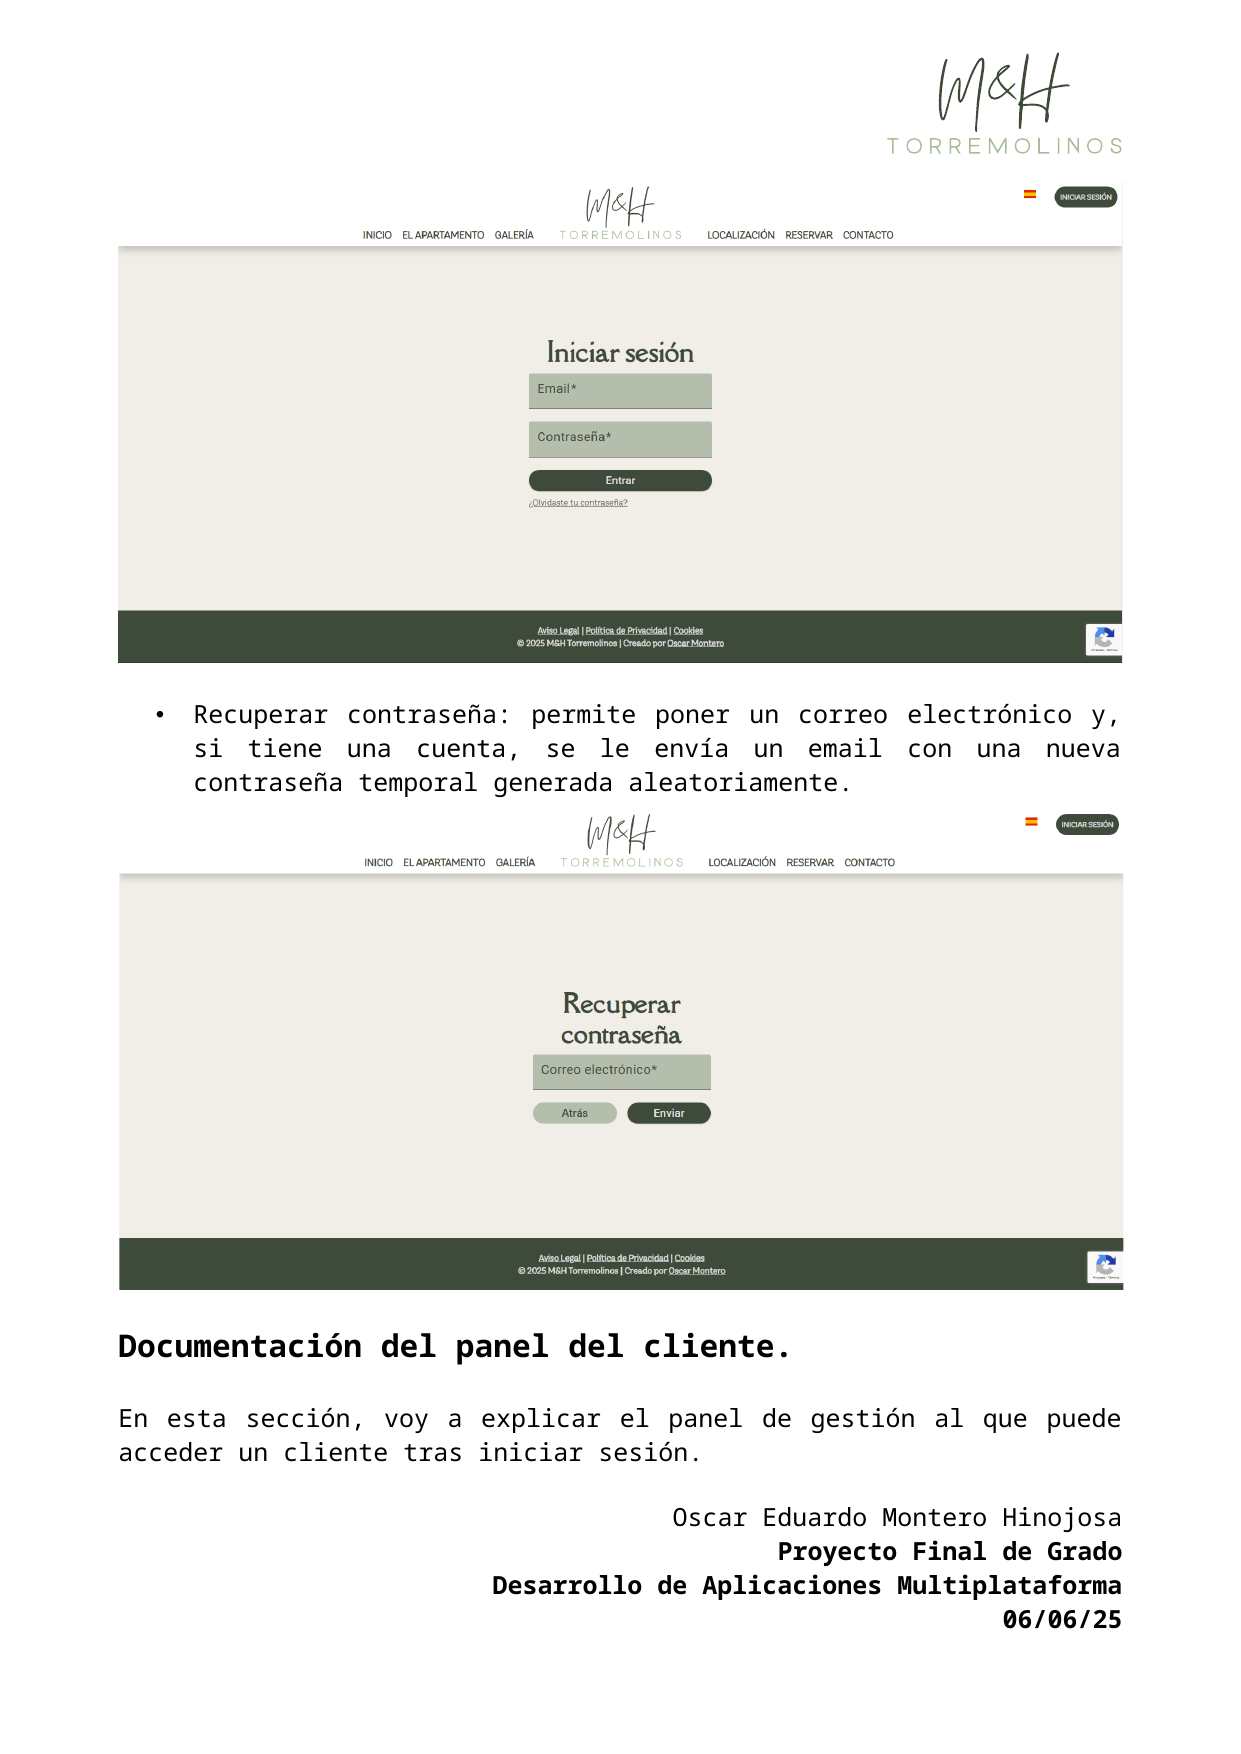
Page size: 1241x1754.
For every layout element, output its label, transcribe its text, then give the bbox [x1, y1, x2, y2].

list Recuperar contraseña: permite poner un correo electrónico y, si tiene una cuenta, se le envía un email con una nueva contraseña temporal generada aleatoriamente. [156, 696, 1122, 799]
picture [118, 181, 1123, 663]
text Documentación del panel del cliente. [118, 1324, 1122, 1366]
text En esta sección, voy a explicar el panel de gestión al que puede acceder un cliente tras iniciar sesión. [118, 1400, 1122, 1468]
picture [119, 809, 1124, 1290]
